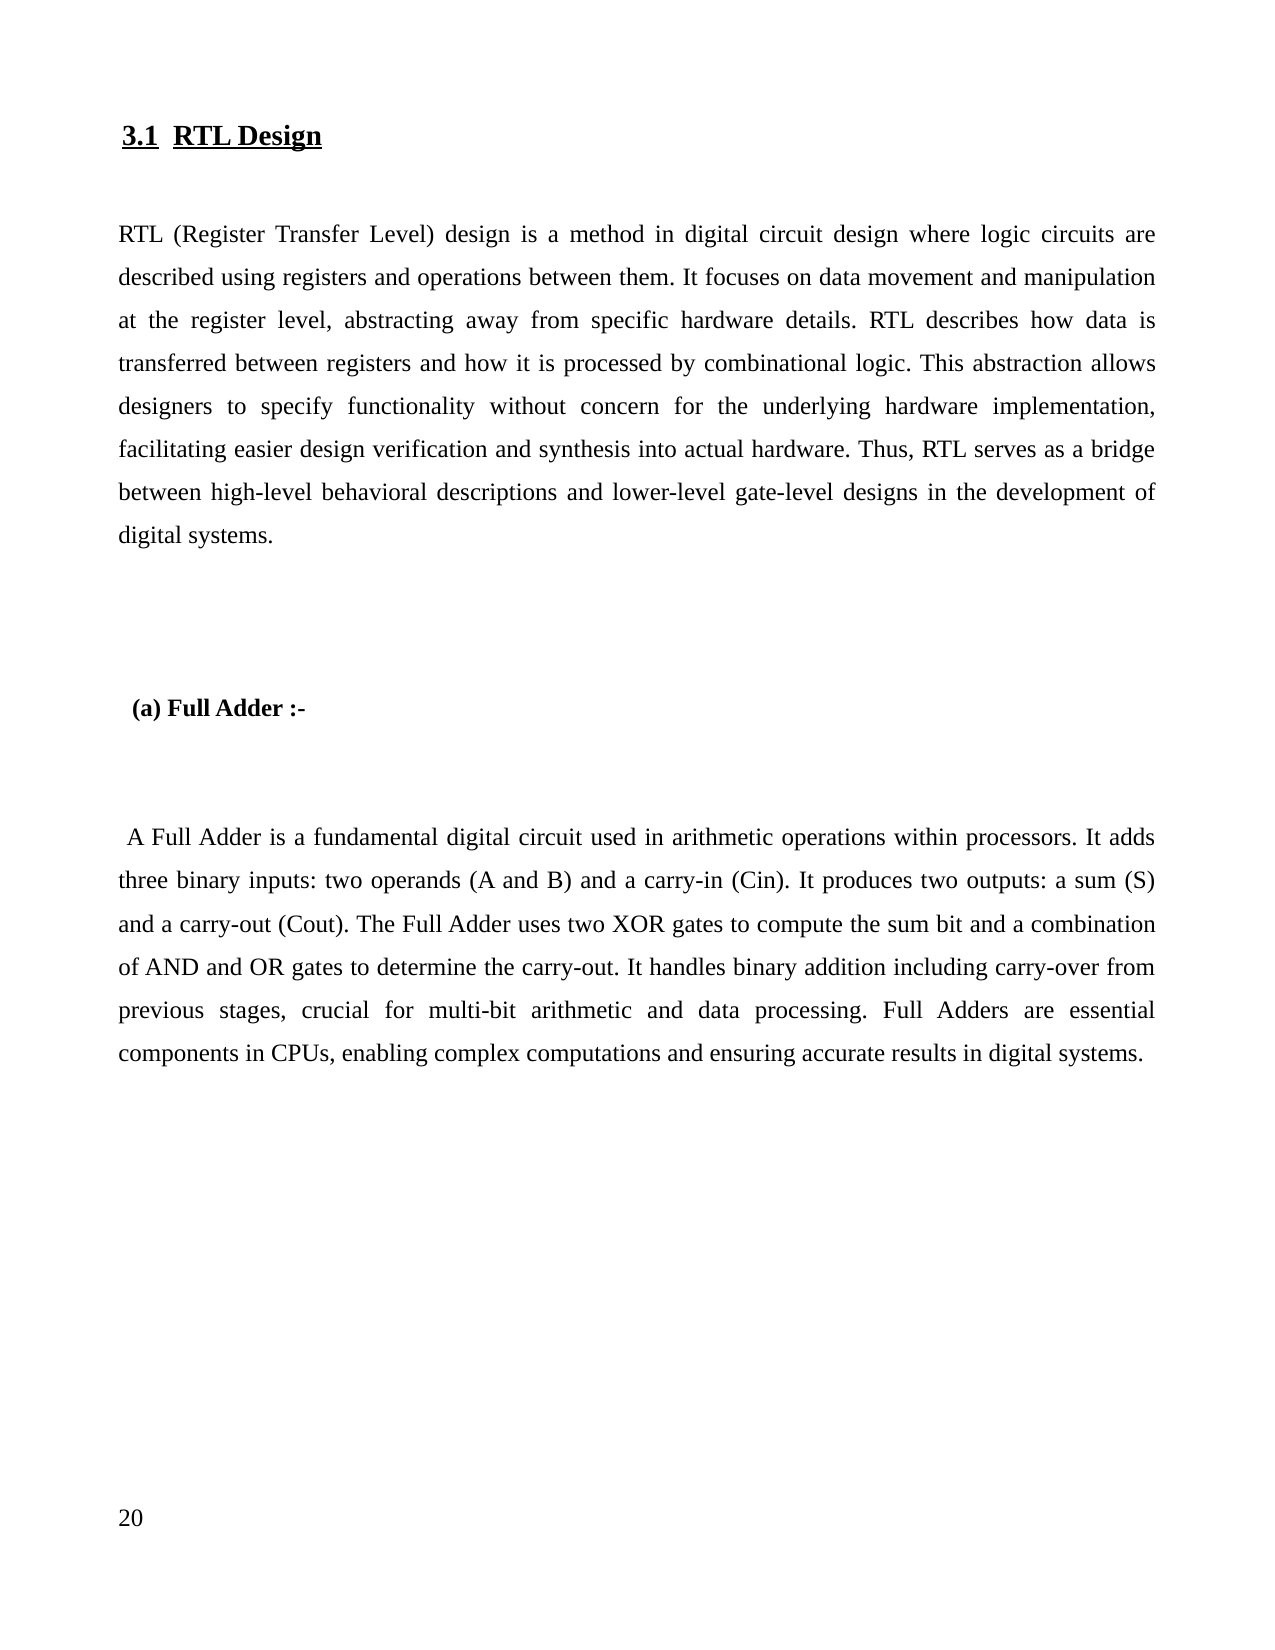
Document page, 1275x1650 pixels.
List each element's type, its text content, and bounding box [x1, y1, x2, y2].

text 3.1 RTL Design [118, 118, 1157, 152]
text (a) Full Adder :- [118, 693, 1157, 722]
text A Full Adder is a fundamental digital circuit used in arithmetic operations within processors. It adds three binary inputs: two operands (A and B) and a carry-in (Cin). It produces two outputs: a sum (S) and a carry-out (Cout). The Full Adder uses two XOR gates to compute the sum bit and a combination of AND and OR gates to determine the carry-out. It handles binary addition including carry-over from previous stages, crucial for multi-bit arithmetic and data processing. Full Adders are essential components in CPUs, enabling complex computations and ensuring accurate results in digital systems. [118, 822, 1157, 1067]
text RTL (Register Transfer Level) design is a method in digital circuit design where logic circuits are described using registers and operations between them. It focuses on data movement and manipulation at the register level, abstracting away from specific hardware details. RTL describes how data is transferred between registers and how it is processed by combinational logic. This abstraction allows designers to specify functionality without concern for the underlying hardware implementation, facilitating easier design verification and synthesis into actual hardware. Thus, RTL serves as a bridge between high-level behavioral descriptions and lower-level gate-level designs in the development of digital systems. [118, 219, 1157, 549]
